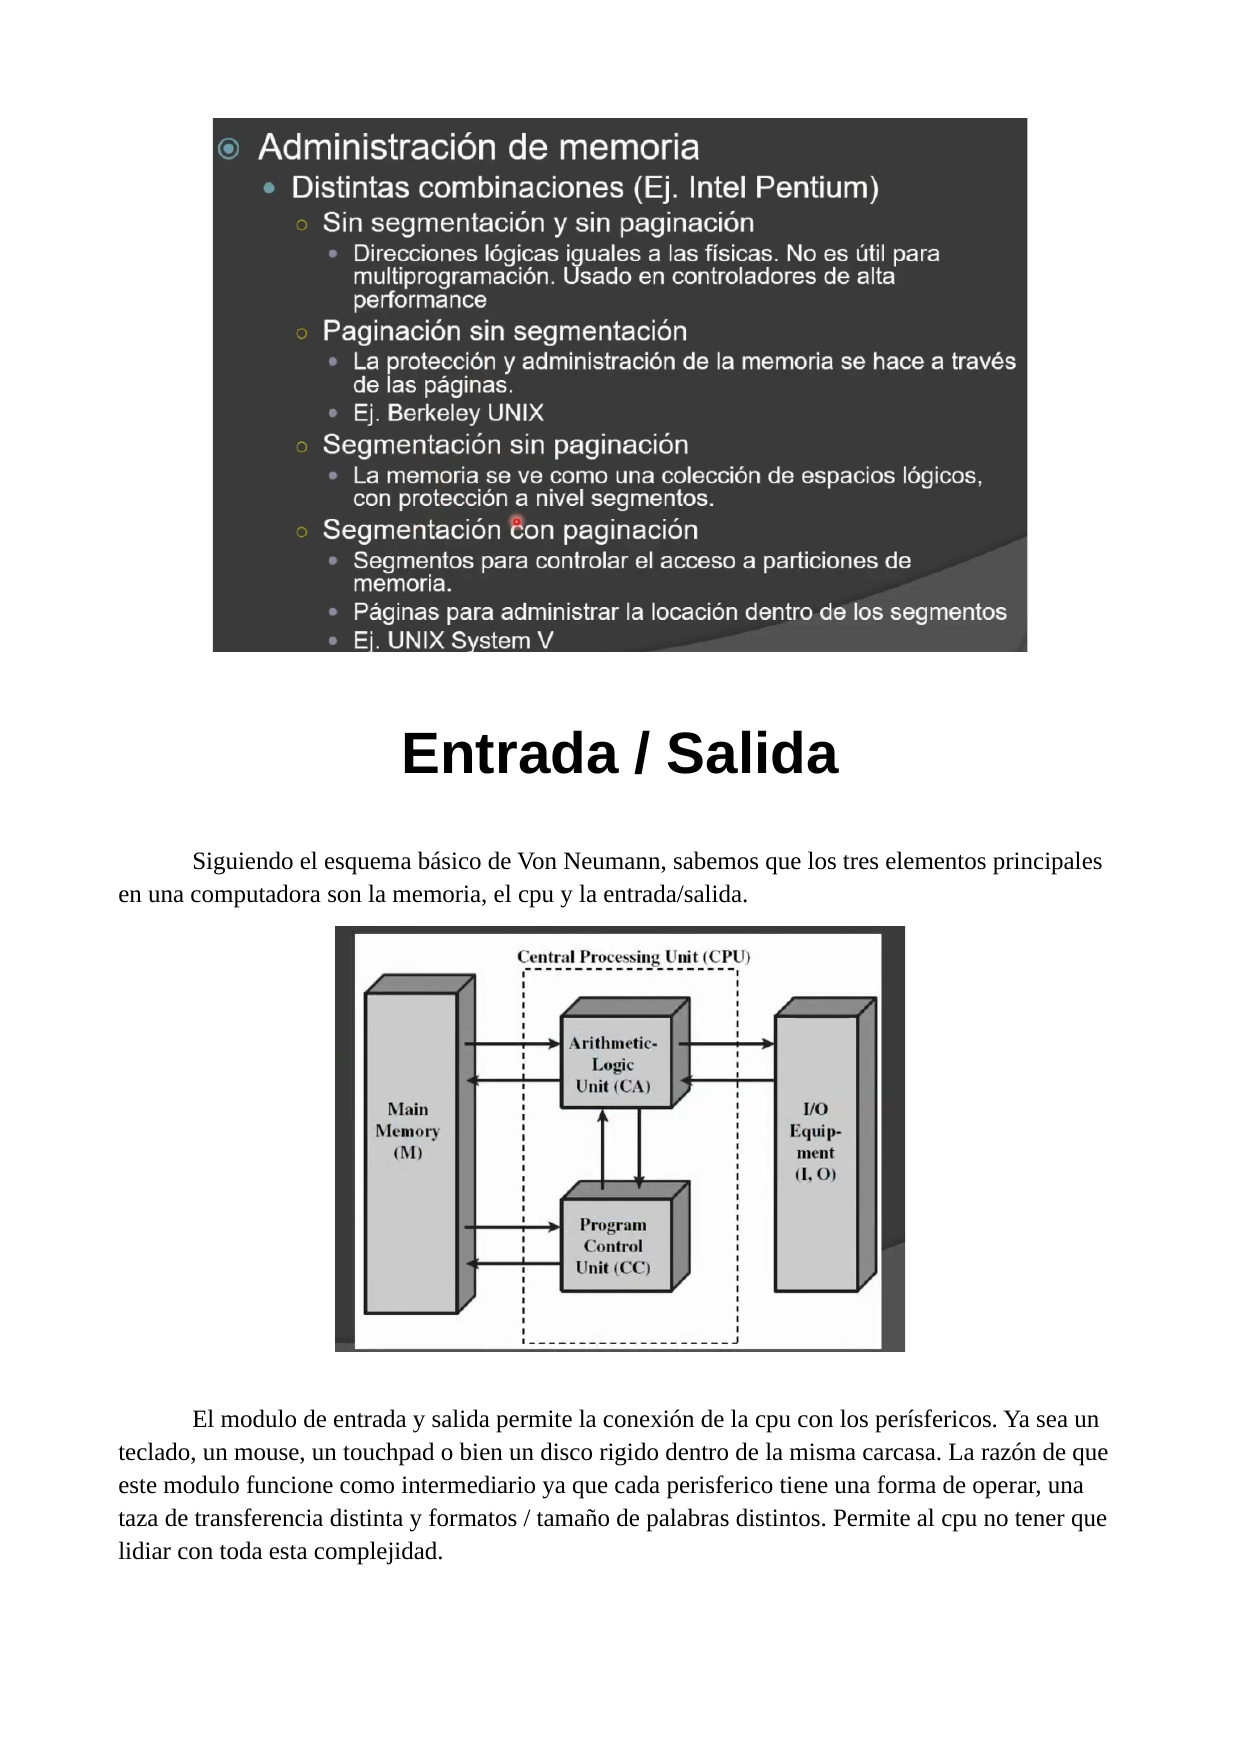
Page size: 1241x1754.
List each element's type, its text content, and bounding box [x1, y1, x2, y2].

picture [212, 118, 1028, 652]
picture [335, 926, 906, 1352]
title Entrada / Salida [118, 118, 1122, 786]
text El modulo de entrada y salida permite la conexión de la cpu con los perísfericos. Ya sea un teclado, un mouse, un touchpad o bien un disco rigido dentro de la misma carcasa. La razón de que este modulo funcione como intermediario ya que cada perisferico tiene una forma de operar, una taza de transferencia distinta y formatos / tamaño de palabras distintos. Permite al cpu no tener que lidiar con toda esta complejidad. [118, 1404, 1122, 1564]
text Siguiendo el esquema básico de Von Neumann, sabemos que los tres elementos principales en una computadora son la memoria, el cpu y la entrada/salida. [118, 846, 1122, 908]
